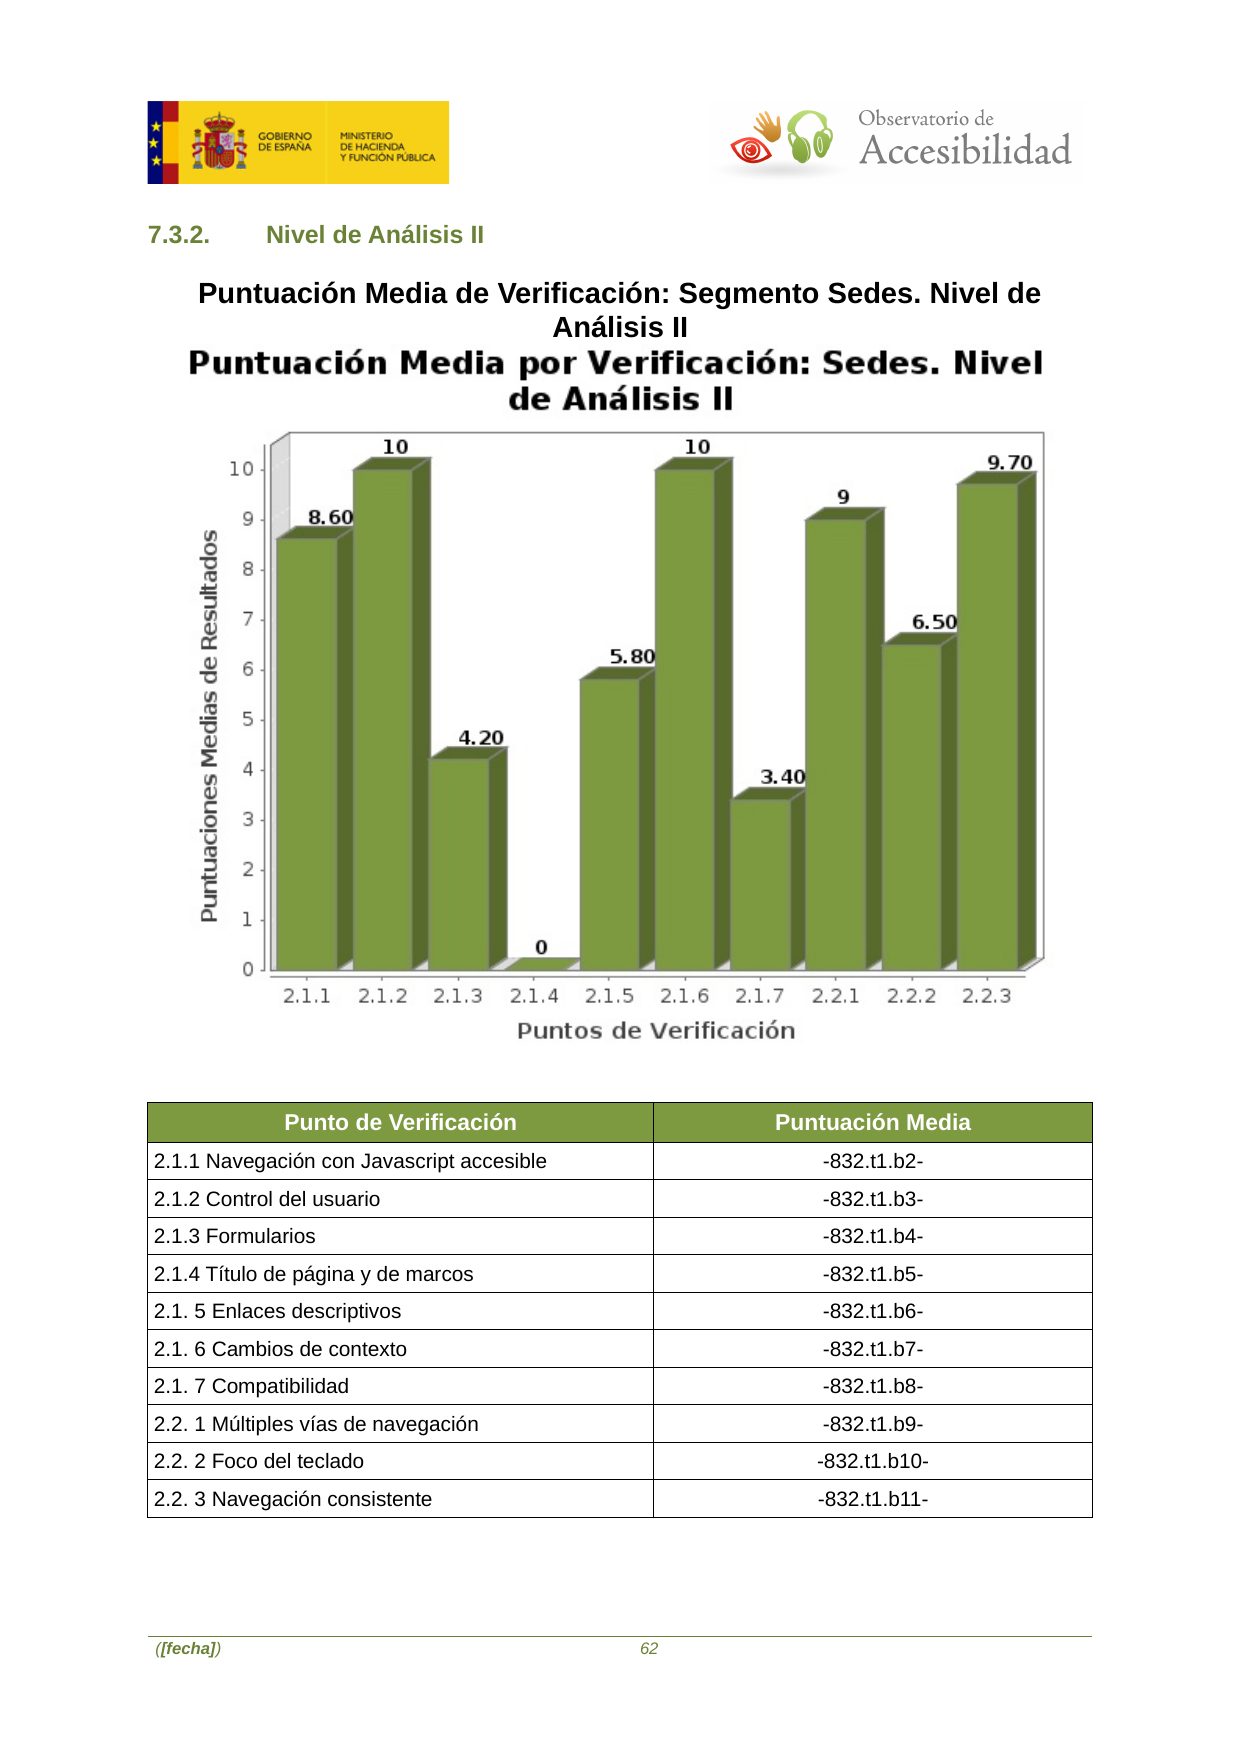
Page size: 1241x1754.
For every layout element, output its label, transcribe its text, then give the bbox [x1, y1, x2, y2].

table_cell -832.t1.b4- [654, 1218, 1092, 1254]
table_cell -832.t1.b6- [654, 1293, 1092, 1329]
table_cell 2.2. 3 Navegación consistente [148, 1480, 653, 1517]
text Puntuación Media de Verificación: Segmento Sedes. Nivel de Análisis II [148, 276, 1092, 343]
table_header Punto de Verificación [148, 1103, 653, 1142]
table_cell 2.2. 2 Foco del teclado [148, 1443, 653, 1479]
picture [178, 343, 1062, 1053]
table_cell -832.t1.b10- [654, 1443, 1092, 1479]
table_cell 2.1.3 Formularios [148, 1218, 653, 1254]
table_cell 2.2. 1 Múltiples vías de navegación [148, 1405, 653, 1442]
table_cell -832.t1.b8- [654, 1368, 1092, 1404]
table_cell 2.1.2 Control del usuario [148, 1180, 653, 1217]
table_cell 2.1. 6 Cambios de contexto [148, 1330, 653, 1367]
picture [710, 101, 1086, 184]
table_cell -832.t1.b2- [654, 1143, 1092, 1179]
table_cell -832.t1.b7- [654, 1330, 1092, 1367]
table_cell -832.t1.b3- [654, 1180, 1092, 1217]
table_cell -832.t1.b5- [654, 1255, 1092, 1292]
table_cell 2.1.1 Navegación con Javascript accesible [148, 1143, 653, 1179]
table_cell 2.1. 7 Compatibilidad [148, 1368, 653, 1404]
table_header Puntuación Media [654, 1103, 1092, 1142]
table_cell 2.1. 5 Enlaces descriptivos [148, 1293, 653, 1329]
table_cell -832.t1.b11- [654, 1480, 1092, 1517]
table_cell 2.1.4 Título de página y de marcos [148, 1255, 653, 1292]
subtitle Nivel de Análisis II [148, 220, 1092, 248]
table_cell -832.t1.b9- [654, 1405, 1092, 1442]
picture [147, 101, 450, 184]
